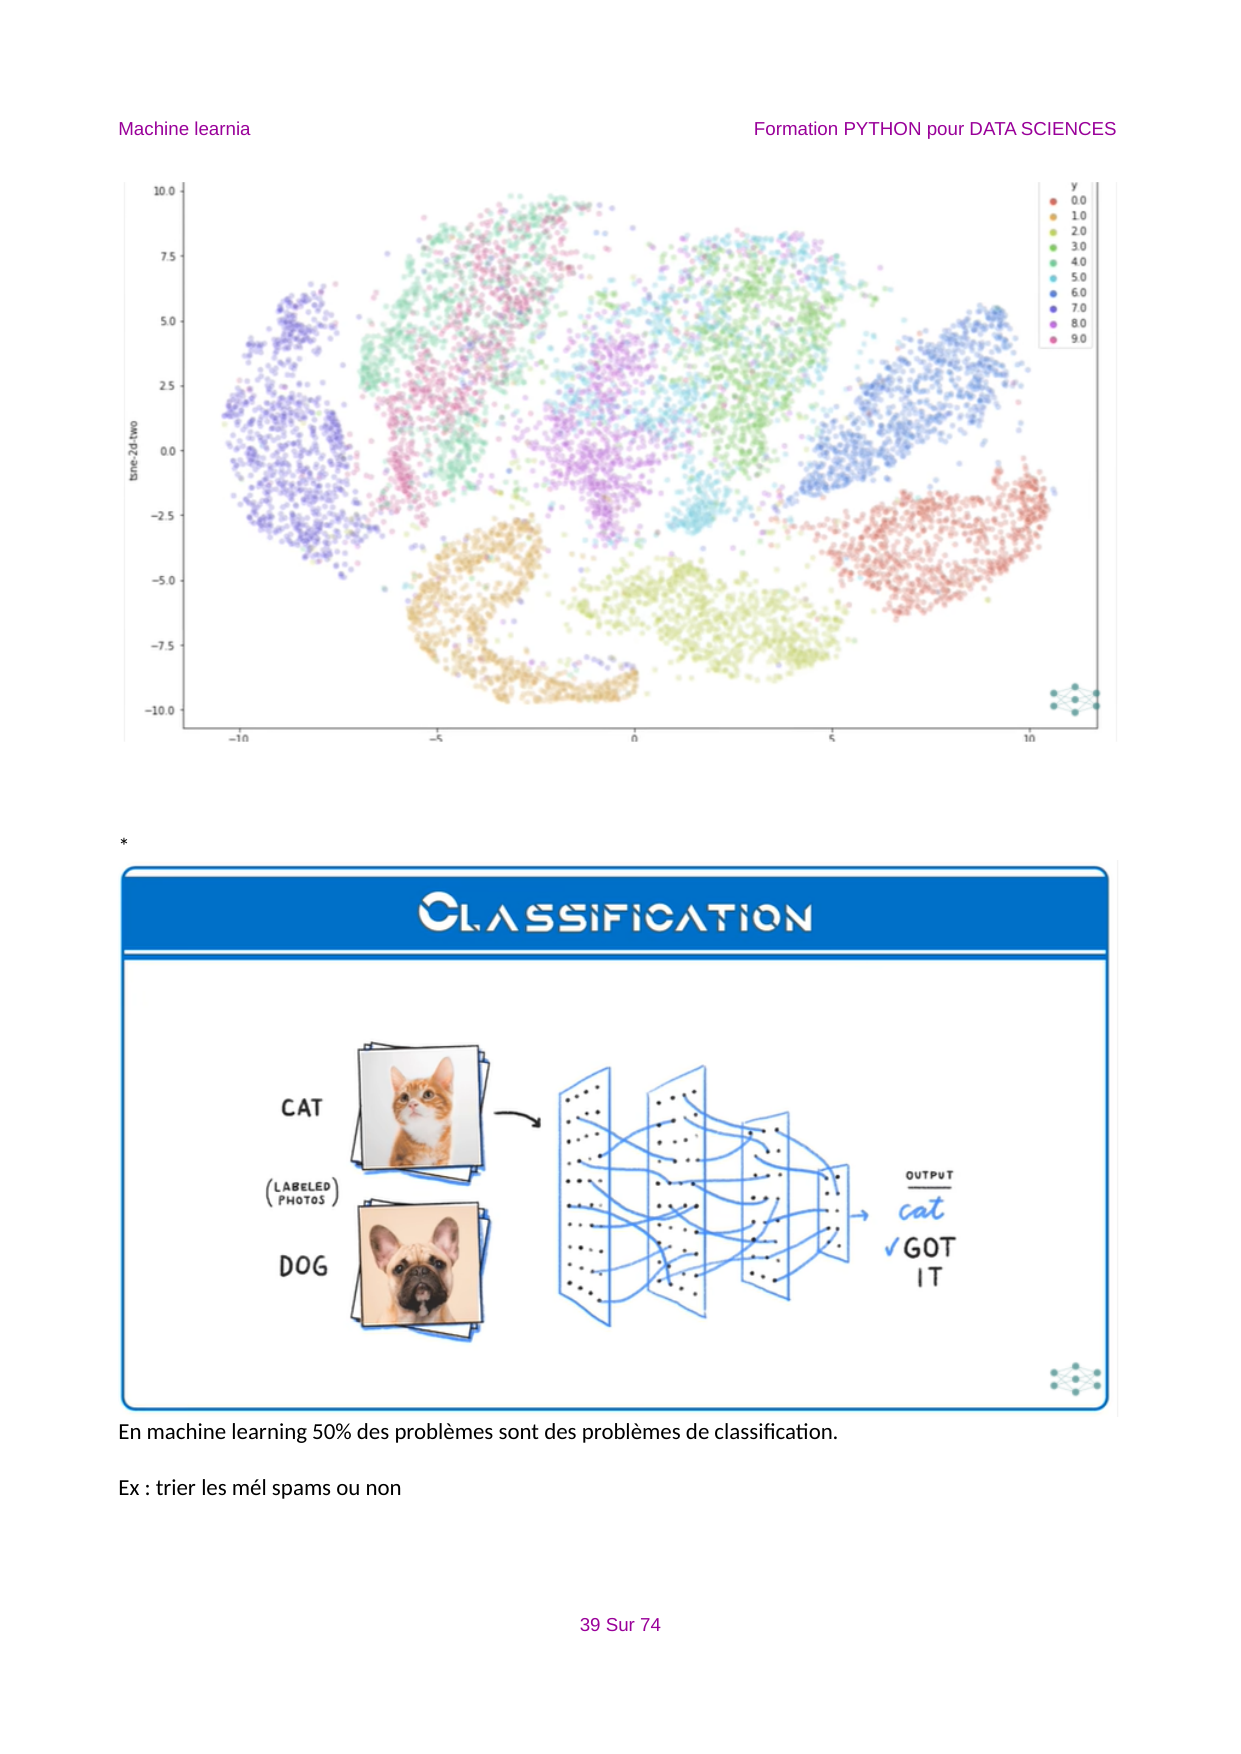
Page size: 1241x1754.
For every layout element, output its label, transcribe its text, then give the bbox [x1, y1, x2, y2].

text Ex : trier les mél spams ou non [118, 1473, 1122, 1501]
text * [118, 832, 1122, 860]
picture [118, 860, 1122, 1417]
text En machine learning 50% des problèmes sont des problèmes de classification. [118, 1417, 1122, 1445]
picture [118, 169, 1122, 749]
